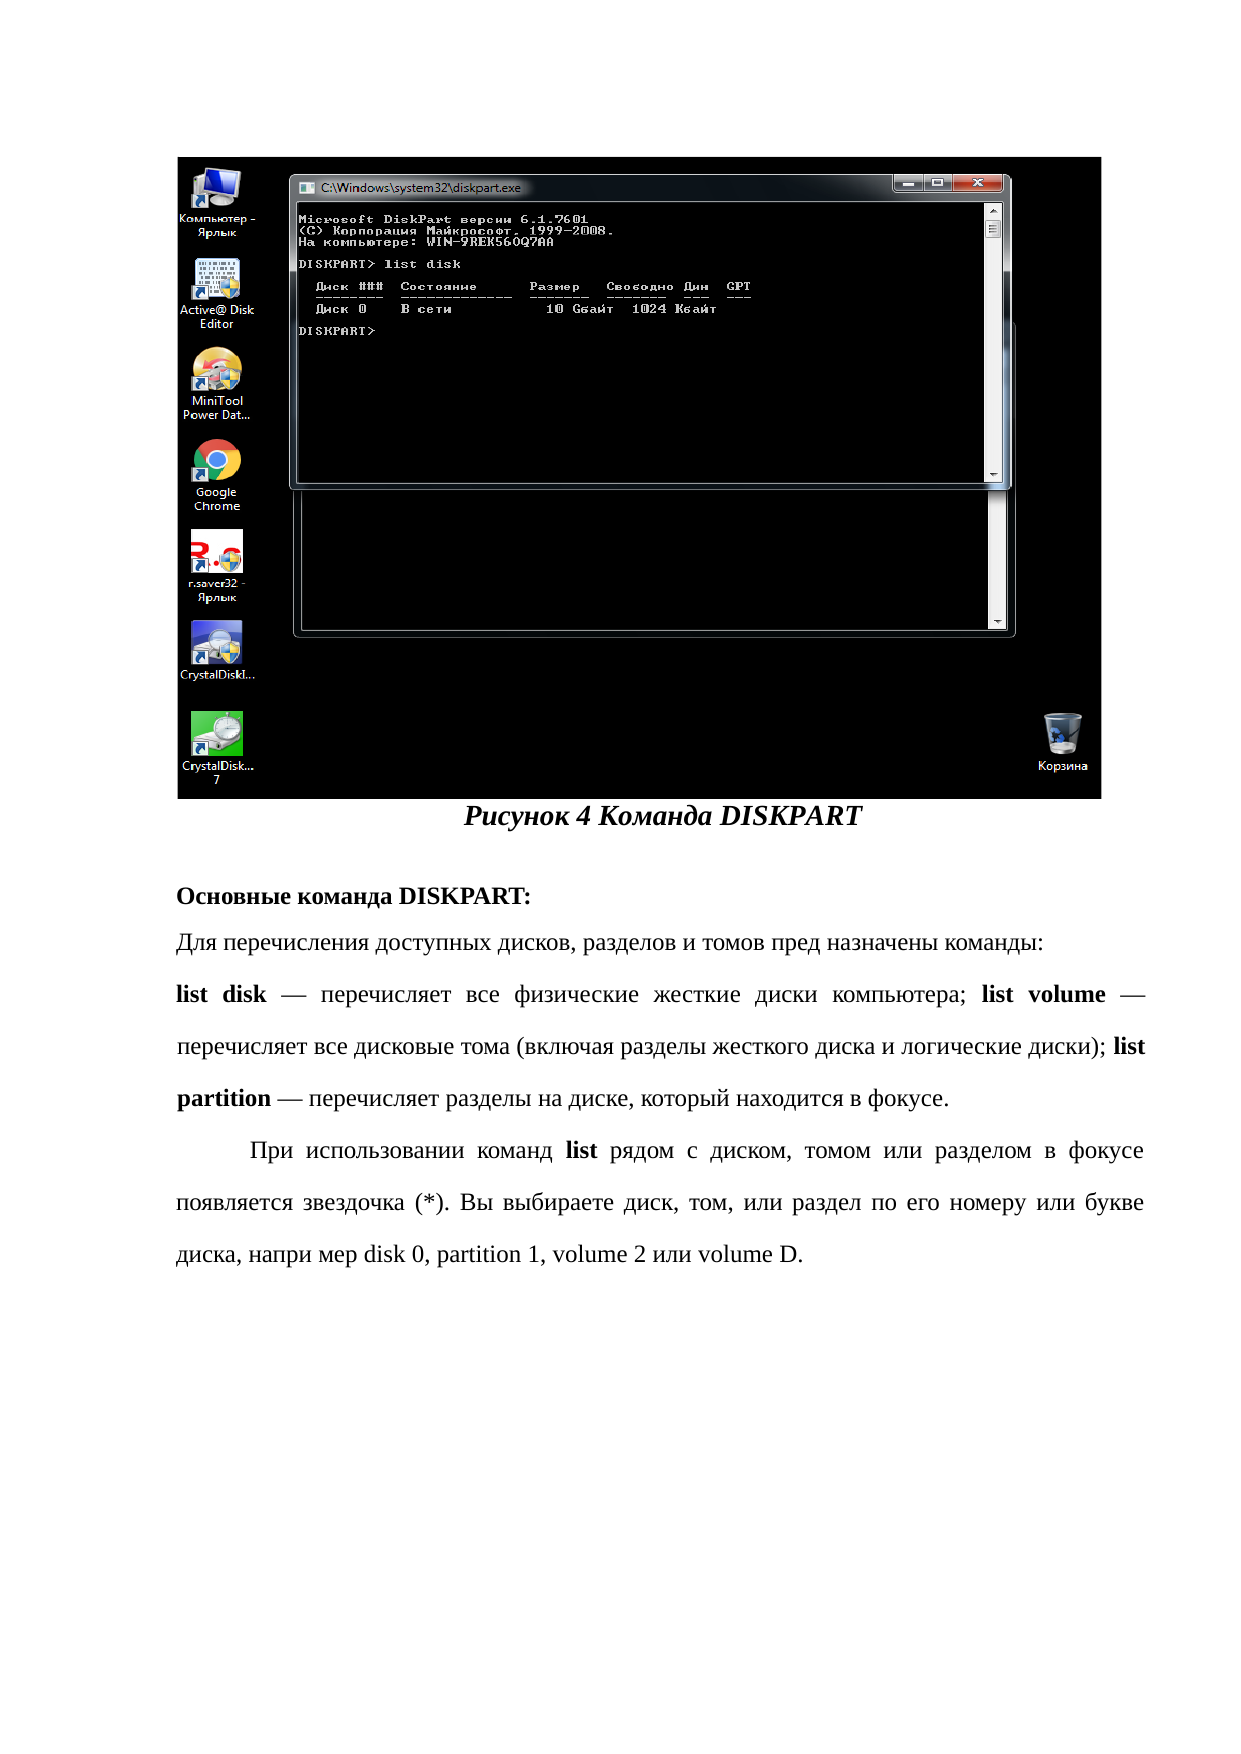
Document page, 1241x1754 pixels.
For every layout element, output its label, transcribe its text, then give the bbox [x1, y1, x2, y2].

text Основные команда DISKPART: [176, 881, 1145, 910]
text При использовании команд list рядом с диском, томом или разделом в фокусе появляется звездочка (*). Вы выбираете диск, том, или раздел по его номеру или букве диска, напри мер disk 0, partition 1, volume 2 или volume D. [176, 1136, 1145, 1268]
text Для перечисления доступных дисков, разделов и томов пред назначены команды: [176, 927, 1145, 955]
text Рисунок 4 Команда DISKPART [177, 147, 1152, 832]
text list disk — перечисляет все физические жесткие диски компьютера; list volume — перечисляет все дисковые тома (включая разделы жесткого диска и логические диски); list partition — перечисляет разделы на диске, который находится в фокусе. [176, 979, 1145, 1112]
